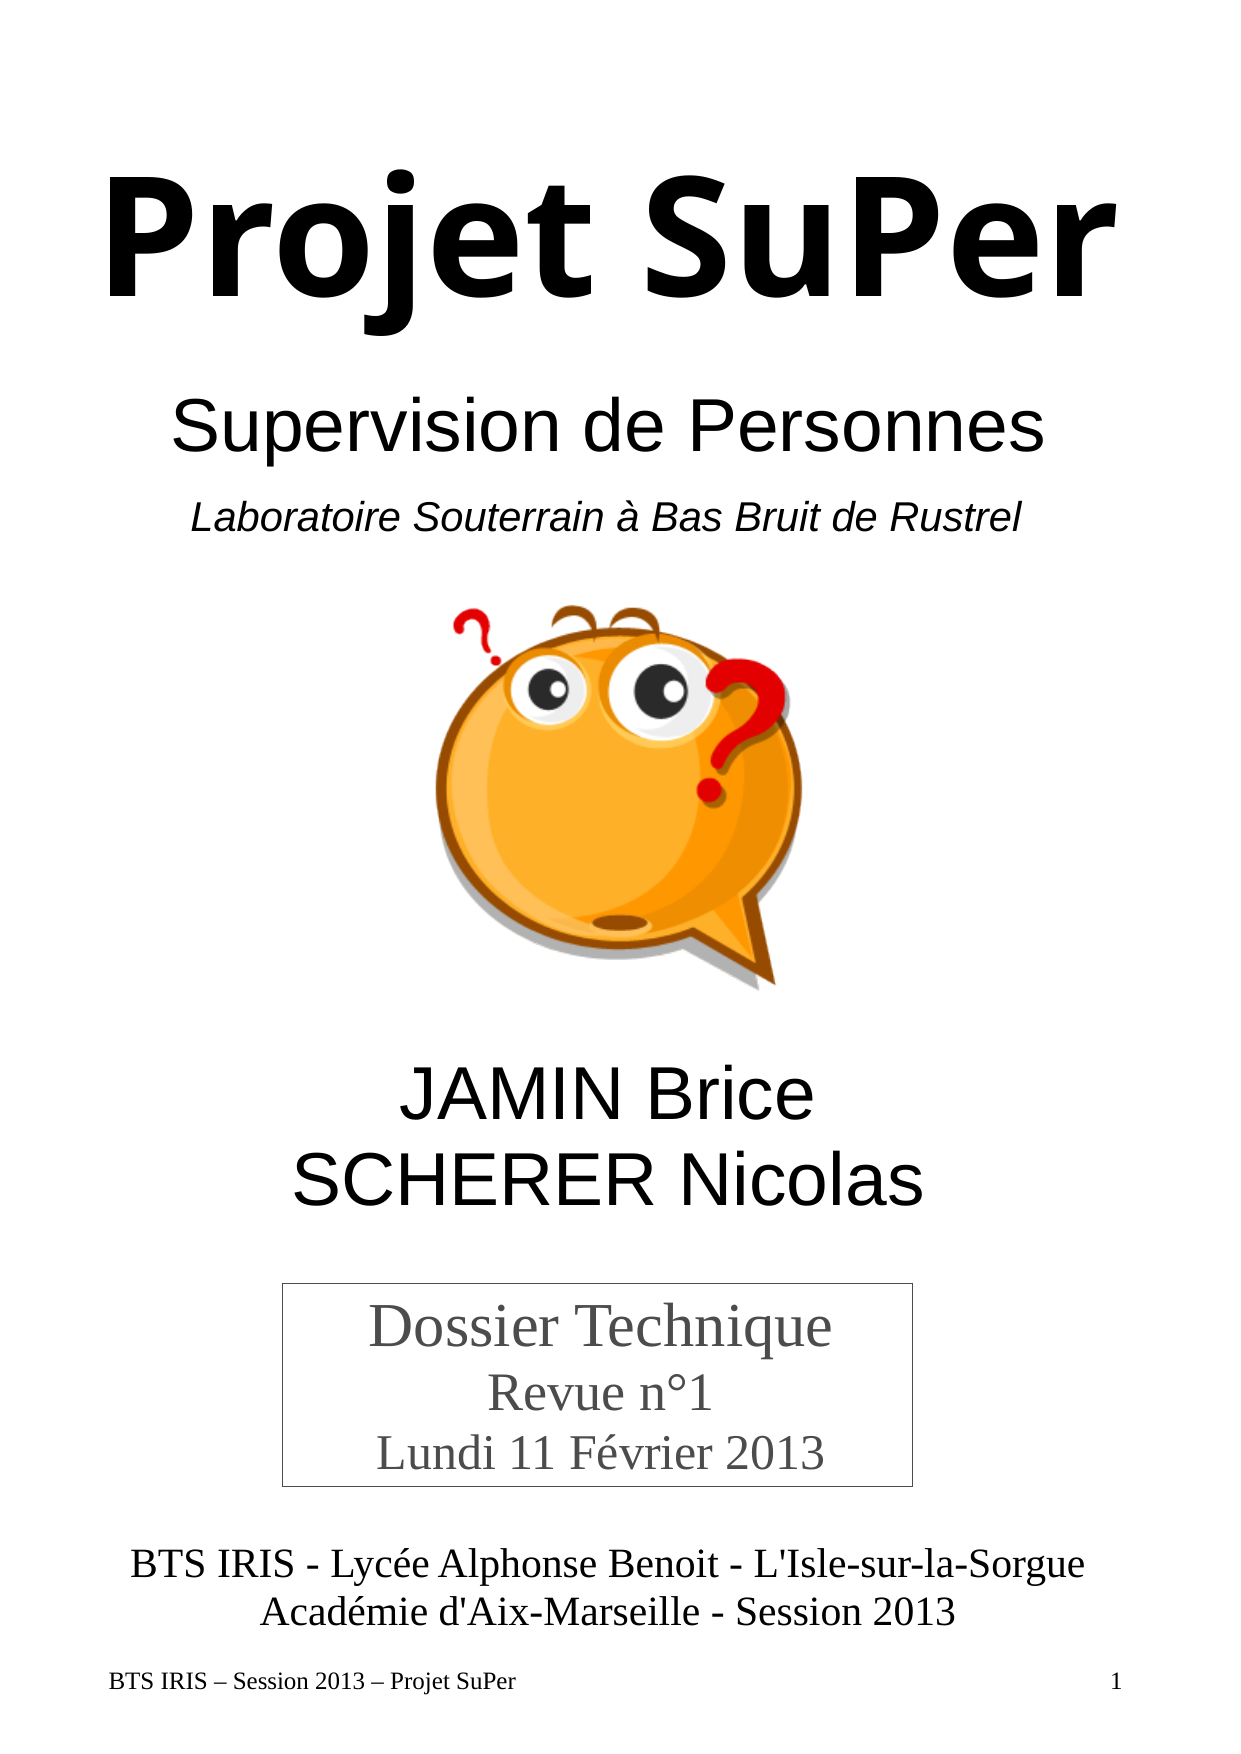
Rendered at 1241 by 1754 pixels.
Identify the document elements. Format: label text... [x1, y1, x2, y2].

text BTS IRIS - Lycée Alphonse Benoit - L'Isle-sur-la-Sorgue Académie d'Aix-Marseille - Session 2013 [94, 1539, 1122, 1634]
text Supervision de Personnes [94, 381, 1122, 467]
text SCHERER Nicolas [94, 1135, 1122, 1221]
text Projet SuPer [94, 118, 1122, 345]
text JAMIN Brice [94, 1049, 1122, 1135]
picture [402, 602, 814, 992]
text Laboratoire Souterrain à Bas Bruit de Rustrel [94, 492, 1122, 540]
table_header Dossier Technique Revue n°1 Lundi 11 Février 2013 [283, 1284, 912, 1486]
